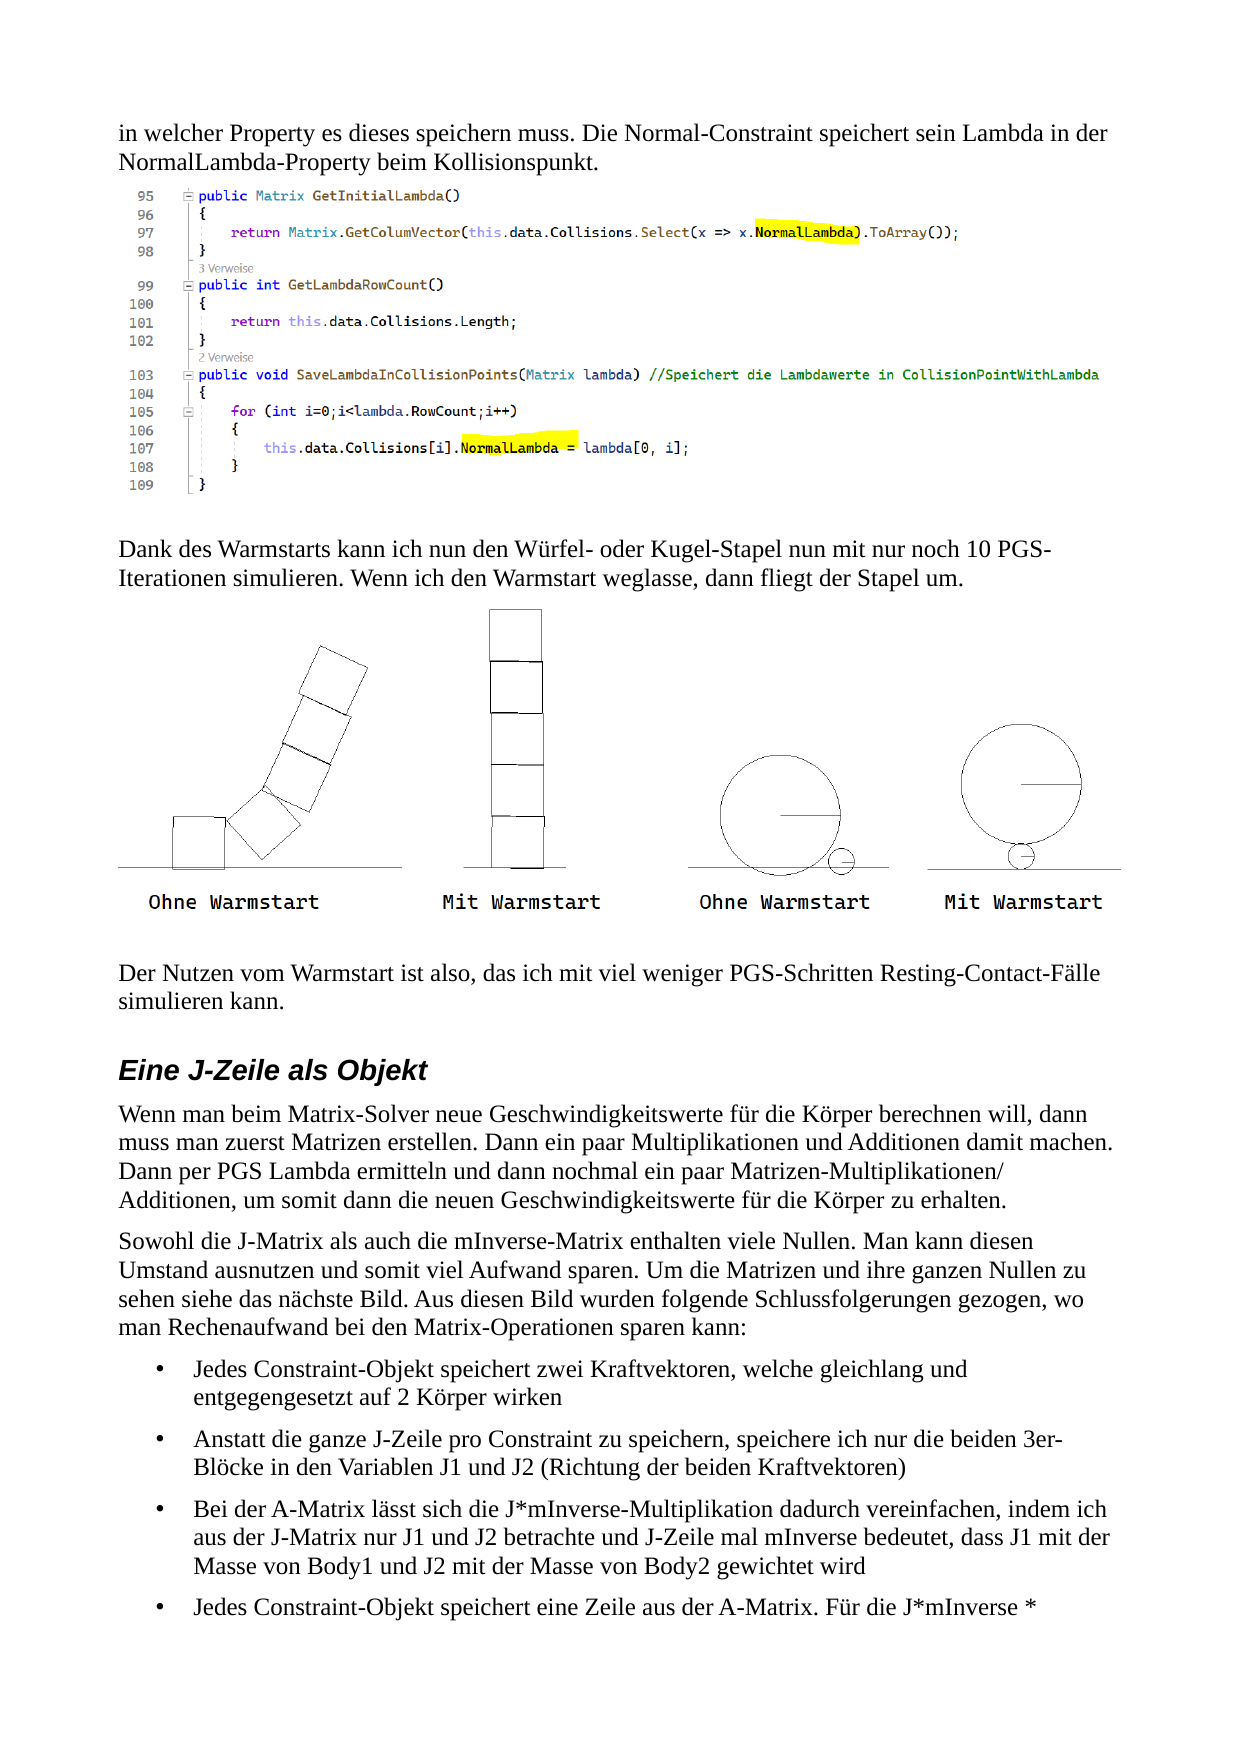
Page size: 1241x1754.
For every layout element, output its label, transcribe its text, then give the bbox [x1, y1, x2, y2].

text Wenn man beim Matrix-Solver neue Geschwindigkeitswerte für die Körper berechnen will, dann muss man zuerst Matrizen erstellen. Dann ein paar Multiplikationen und Additionen damit machen. Dann per PGS Lambda ermitteln und dann nochmal ein paar Matrizen-Multiplikationen/ Additionen, um somit dann die neuen Geschwindigkeitswerte für die Körper zu erhalten. [118, 1099, 1122, 1214]
list Anstatt die ganze J-Zeile pro Constraint zu speichern, speichere ich nur die beiden 3er-Blöcke in den Variablen J1 und J2 (Richtung der beiden Kraftvektoren) [156, 1424, 1122, 1481]
list Bei der A-Matrix lässt sich die J*mInverse-Multiplikation dadurch vereinfachen, indem ich aus der J-Matrix nur J1 und J2 betrachte und J-Zeile mal mInverse bedeutet, dass J1 mit der Masse von Body1 und J2 mit der Masse von Body2 gewichtet wird [156, 1494, 1122, 1580]
text in welcher Property es dieses speichern muss. Die Normal-Constraint speichert sein Lambda in der NormalLambda-Property beim Kollisionspunkt. [118, 118, 1122, 176]
picture [118, 188, 1123, 494]
text Sowohl die J-Matrix als auch die mInverse-Matrix enthalten viele Nullen. Man kann diesen Umstand ausnutzen und somit viel Aufwand sparen. Um die Matrizen und ihre ganzen Nullen zu sehen siehe das nächste Bild. Aus diesen Bild wurden folgende Schlussfolgerungen gezogen, wo man Rechenaufwand bei den Matrix-Operationen sparen kann: [118, 1226, 1122, 1341]
list Jedes Constraint-Objekt speichert eine Zeile aus der A-Matrix. Für die J*mInverse * [156, 1592, 1122, 1621]
text Dank des Warmstarts kann ich nun den Würfel- oder Kugel-Stapel nun mit nur noch 10 PGS-Iterationen simulieren. Wenn ich den Warmstart weglasse, dann fliegt der Stapel um. [118, 534, 1122, 592]
text Der Nutzen vom Warmstart ist also, das ich mit viel weniger PGS-Schritten Resting-Contact-Fälle simulieren kann. [118, 958, 1122, 1015]
list Jedes Constraint-Objekt speichert zwei Kraftvektoren, welche gleichlang und entgegengesetzt auf 2 Körper wirken [156, 1354, 1122, 1411]
subtitle Eine J-Zeile als Objekt [118, 1053, 1122, 1086]
picture [118, 604, 1123, 917]
